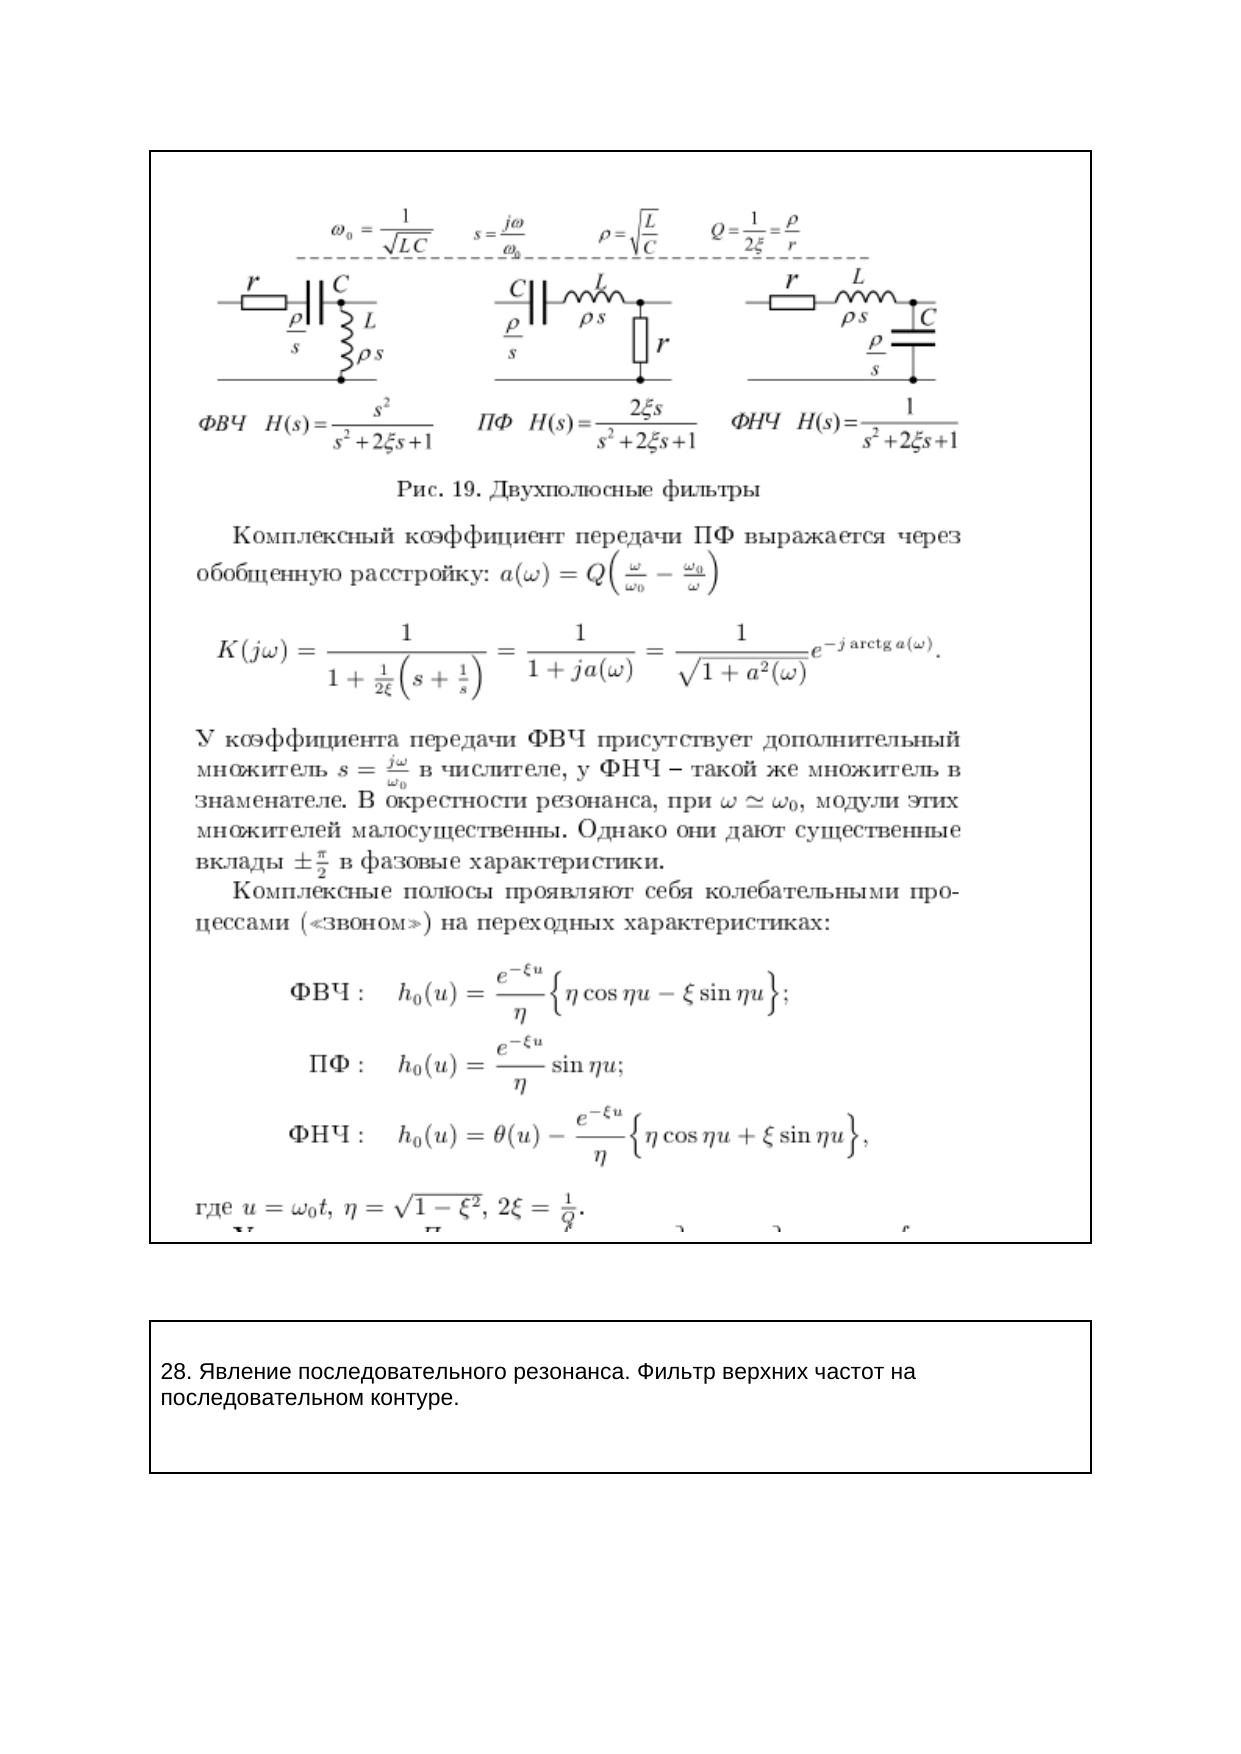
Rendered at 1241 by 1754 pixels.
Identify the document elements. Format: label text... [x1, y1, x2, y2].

picture [160, 162, 987, 1232]
table_cell [151, 152, 1090, 1242]
table_header 28. Явление последовательного резонанса. Фильтр верхних частот на последовательном контуре. [151, 1322, 1090, 1472]
